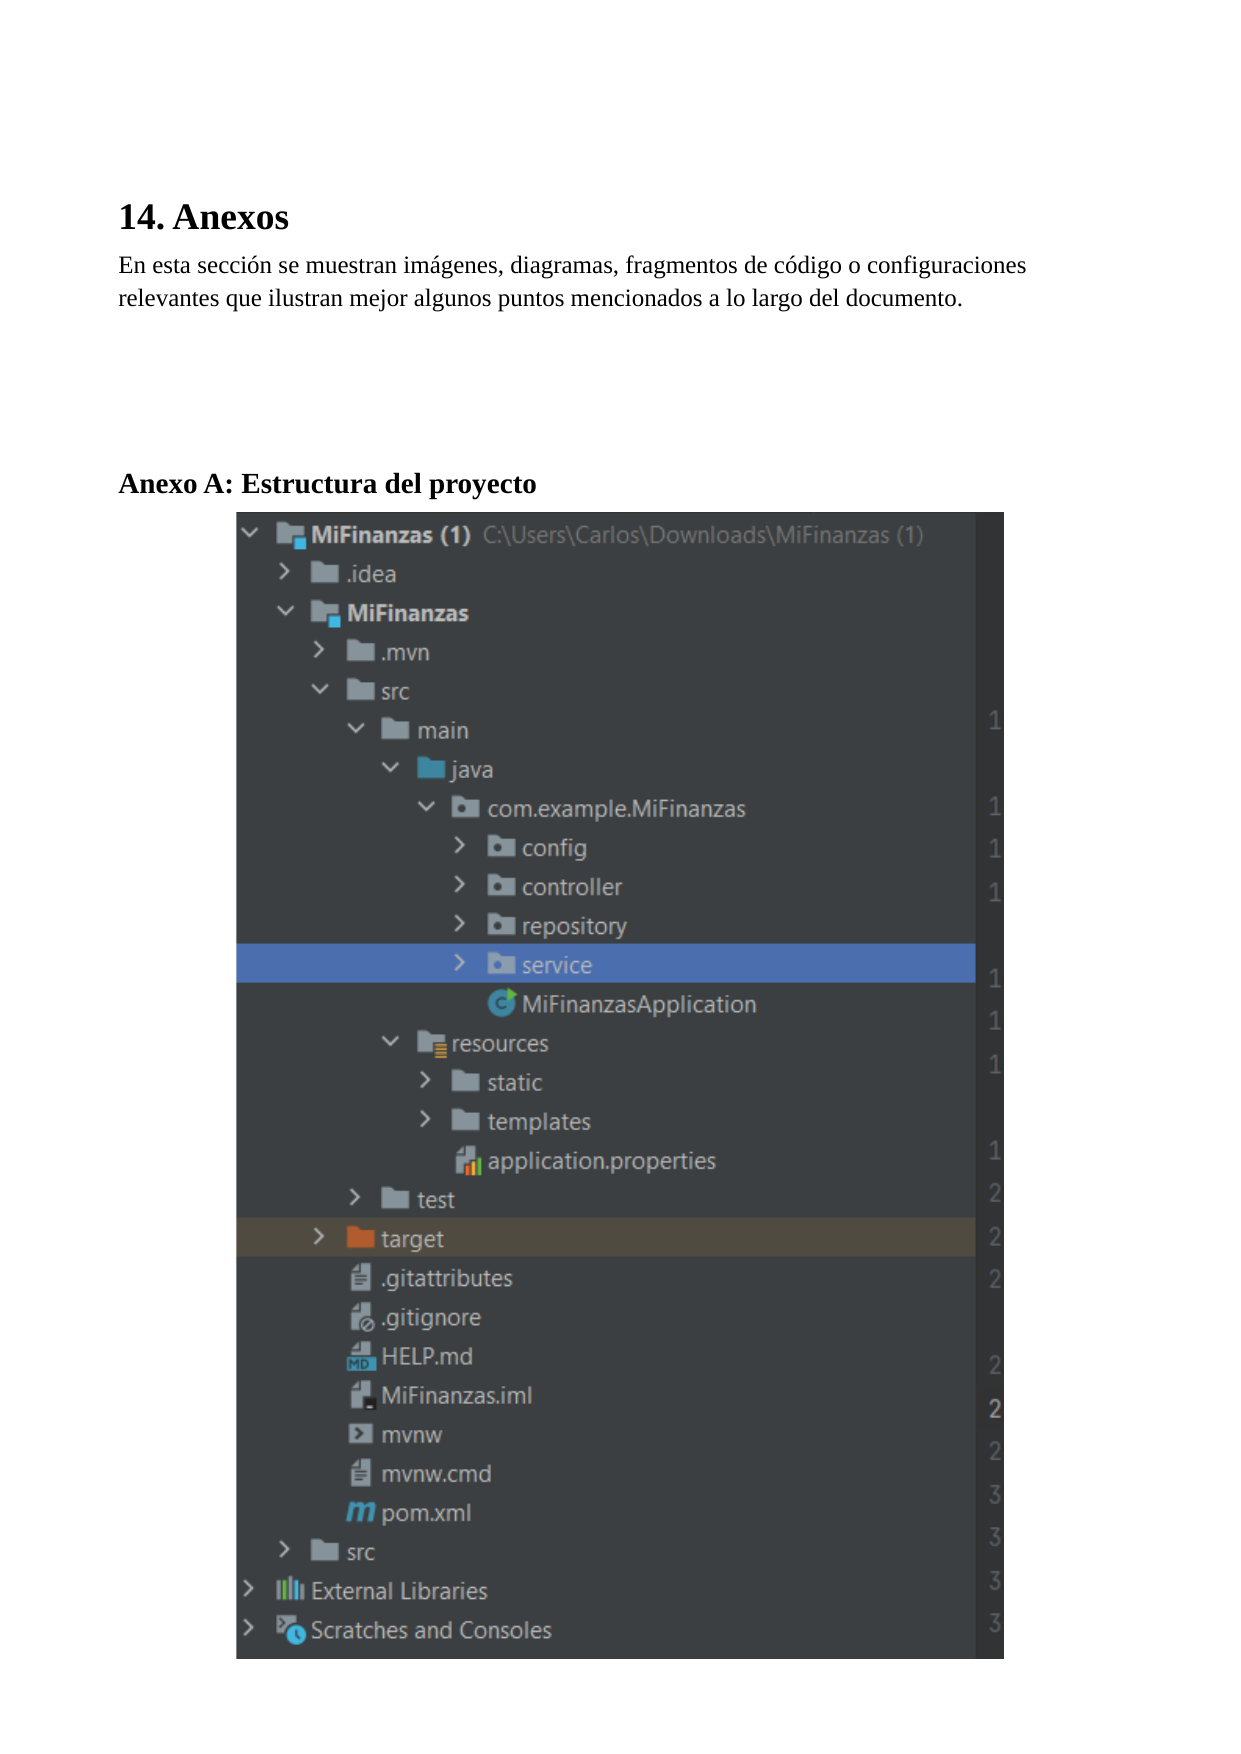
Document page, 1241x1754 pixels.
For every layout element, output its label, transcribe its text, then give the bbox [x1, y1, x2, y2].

subtitle 14. Anexos [118, 194, 1122, 238]
subtitle Anexo A: Estructura del proyecto [118, 467, 1122, 500]
text En esta sección se muestran imágenes, diagramas, fragmentos de código o configuraciones relevantes que ilustran mejor algunos puntos mencionados a lo largo del documento. [118, 250, 1122, 312]
picture [236, 512, 1004, 1659]
